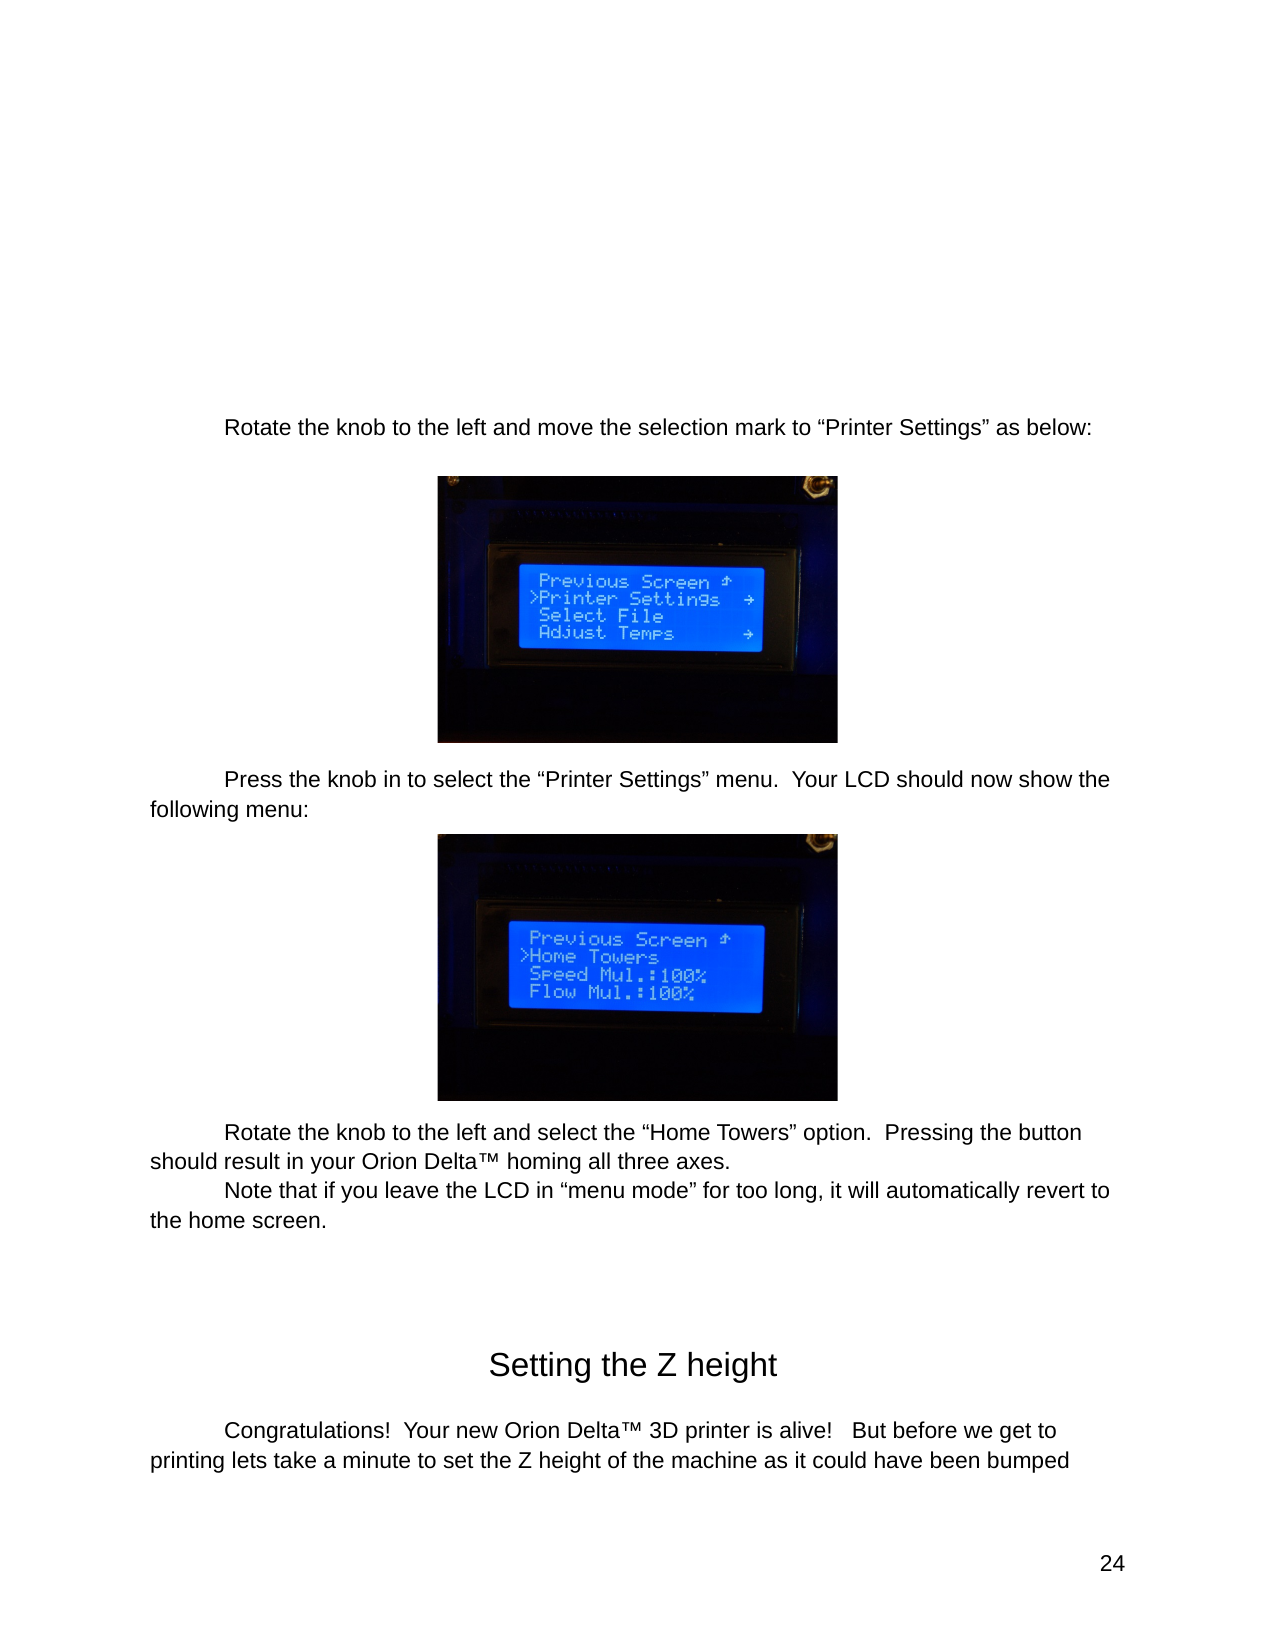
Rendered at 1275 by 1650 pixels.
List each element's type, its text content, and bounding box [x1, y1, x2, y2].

subtitle Setting the Z height [150, 1346, 1125, 1383]
text Rotate the knob to the left and select the “Home Towers” option. Pressing the button should result in your Orion Delta™ homing all three axes. [150, 1119, 1125, 1174]
text Congratulations! Your new Orion Delta™ 3D printer is alive! But before we get to printing lets take a minute to set the Z height of the machine as it could have been bumped [150, 1418, 1125, 1473]
picture [437, 476, 838, 743]
text Press the knob in to select the “Printer Settings” menu. Your LCD should now show the following menu: [150, 767, 1125, 822]
text Rotate the knob to the left and move the selection mark to “Printer Settings” as below: [150, 414, 1125, 440]
text Note that if you leave the LCD in “menu mode” for too long, it will automatically revert to the home screen. [150, 1178, 1125, 1233]
picture [437, 834, 838, 1101]
